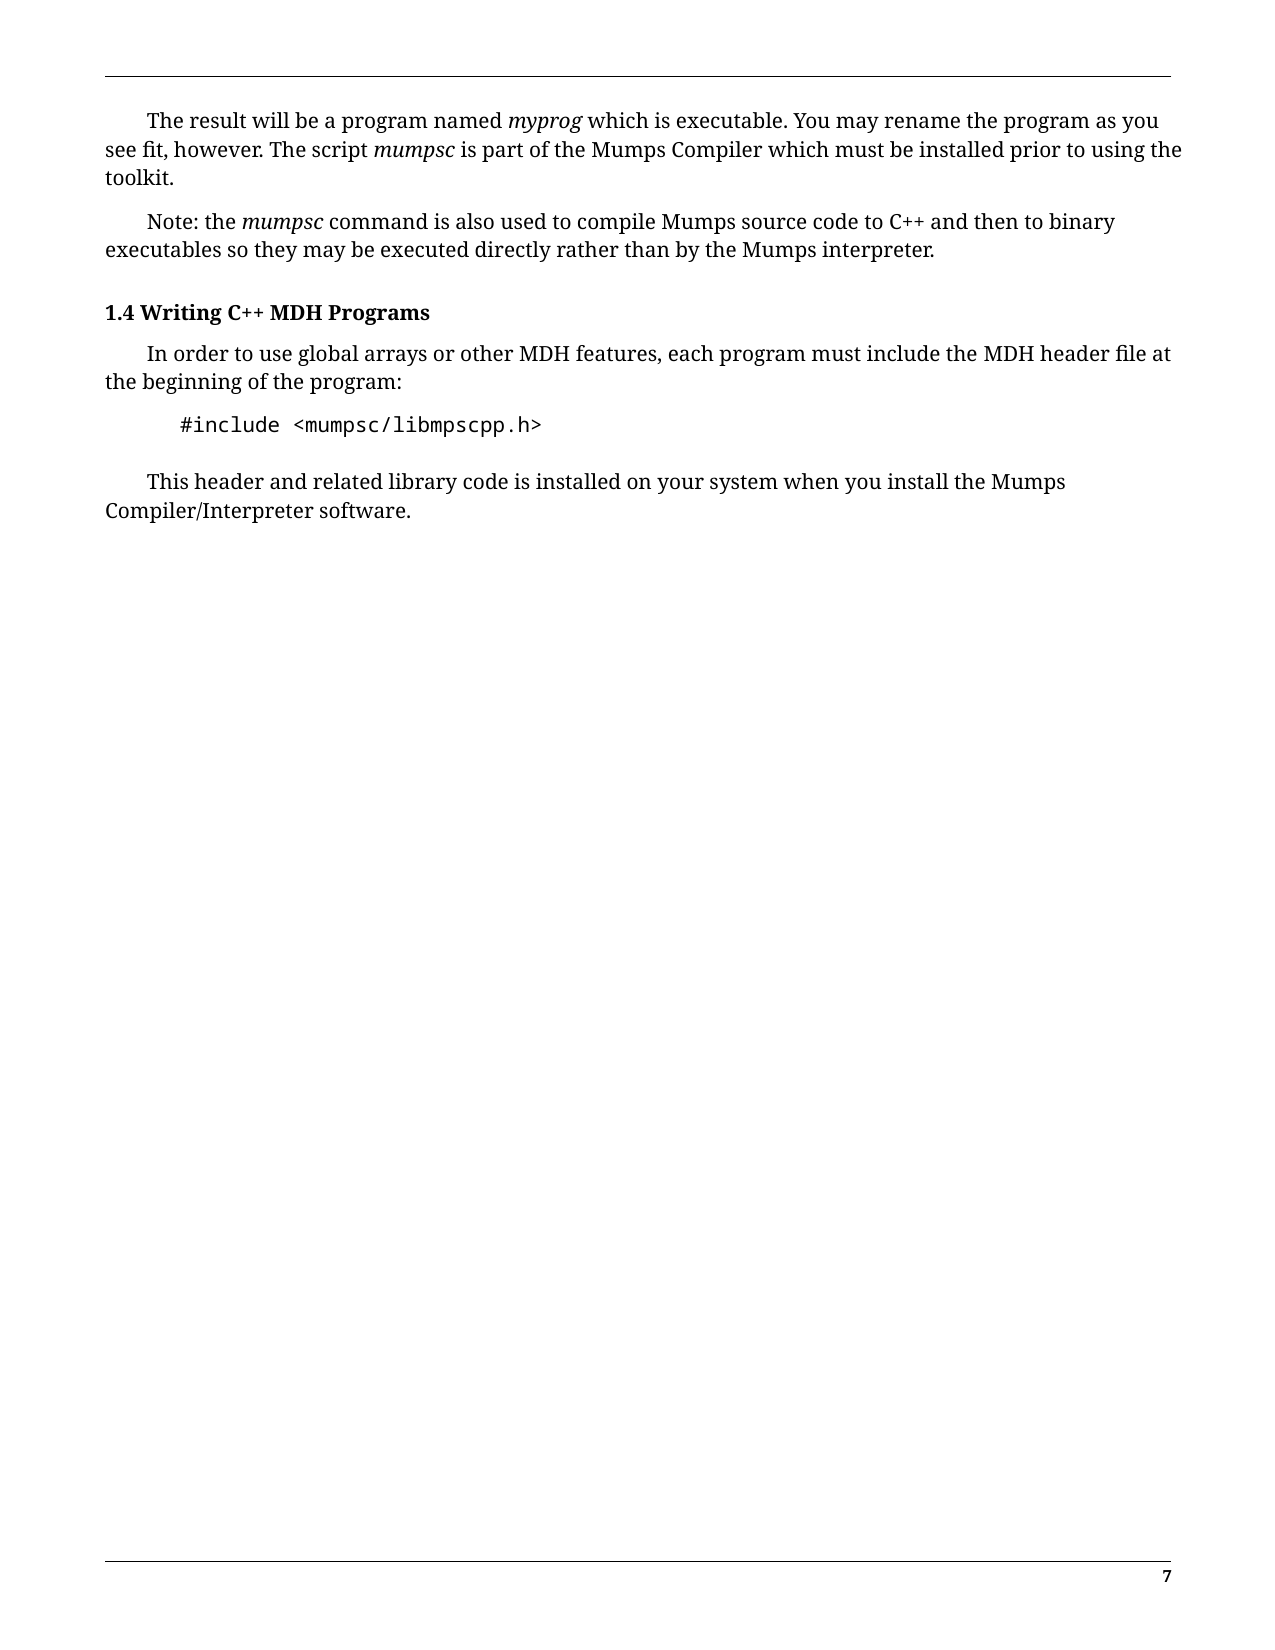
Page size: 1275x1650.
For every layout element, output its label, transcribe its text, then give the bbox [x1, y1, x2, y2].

text Note: the mumpsc command is also used to compile Mumps source code to C++ and then to binary executables so they may be executed directly rather than by the Mumps interpreter. [105, 207, 1186, 264]
subtitle Writing C++ MDH Programs [105, 298, 1186, 327]
text In order to use global arrays or other MDH features, each program must include the MDH header file at the beginning of the program: [105, 339, 1186, 396]
text #include <mumpsc/libmpscpp.h> [105, 411, 1186, 439]
text The result will be a program named myprog which is executable. You may rename the program as you see fit, however. The script mumpsc is part of the Mumps Compiler which must be installed prior to using the toolkit. [105, 107, 1186, 192]
text This header and related library code is installed on your system when you install the Mumps Compiler/Interpreter software. [105, 467, 1186, 524]
